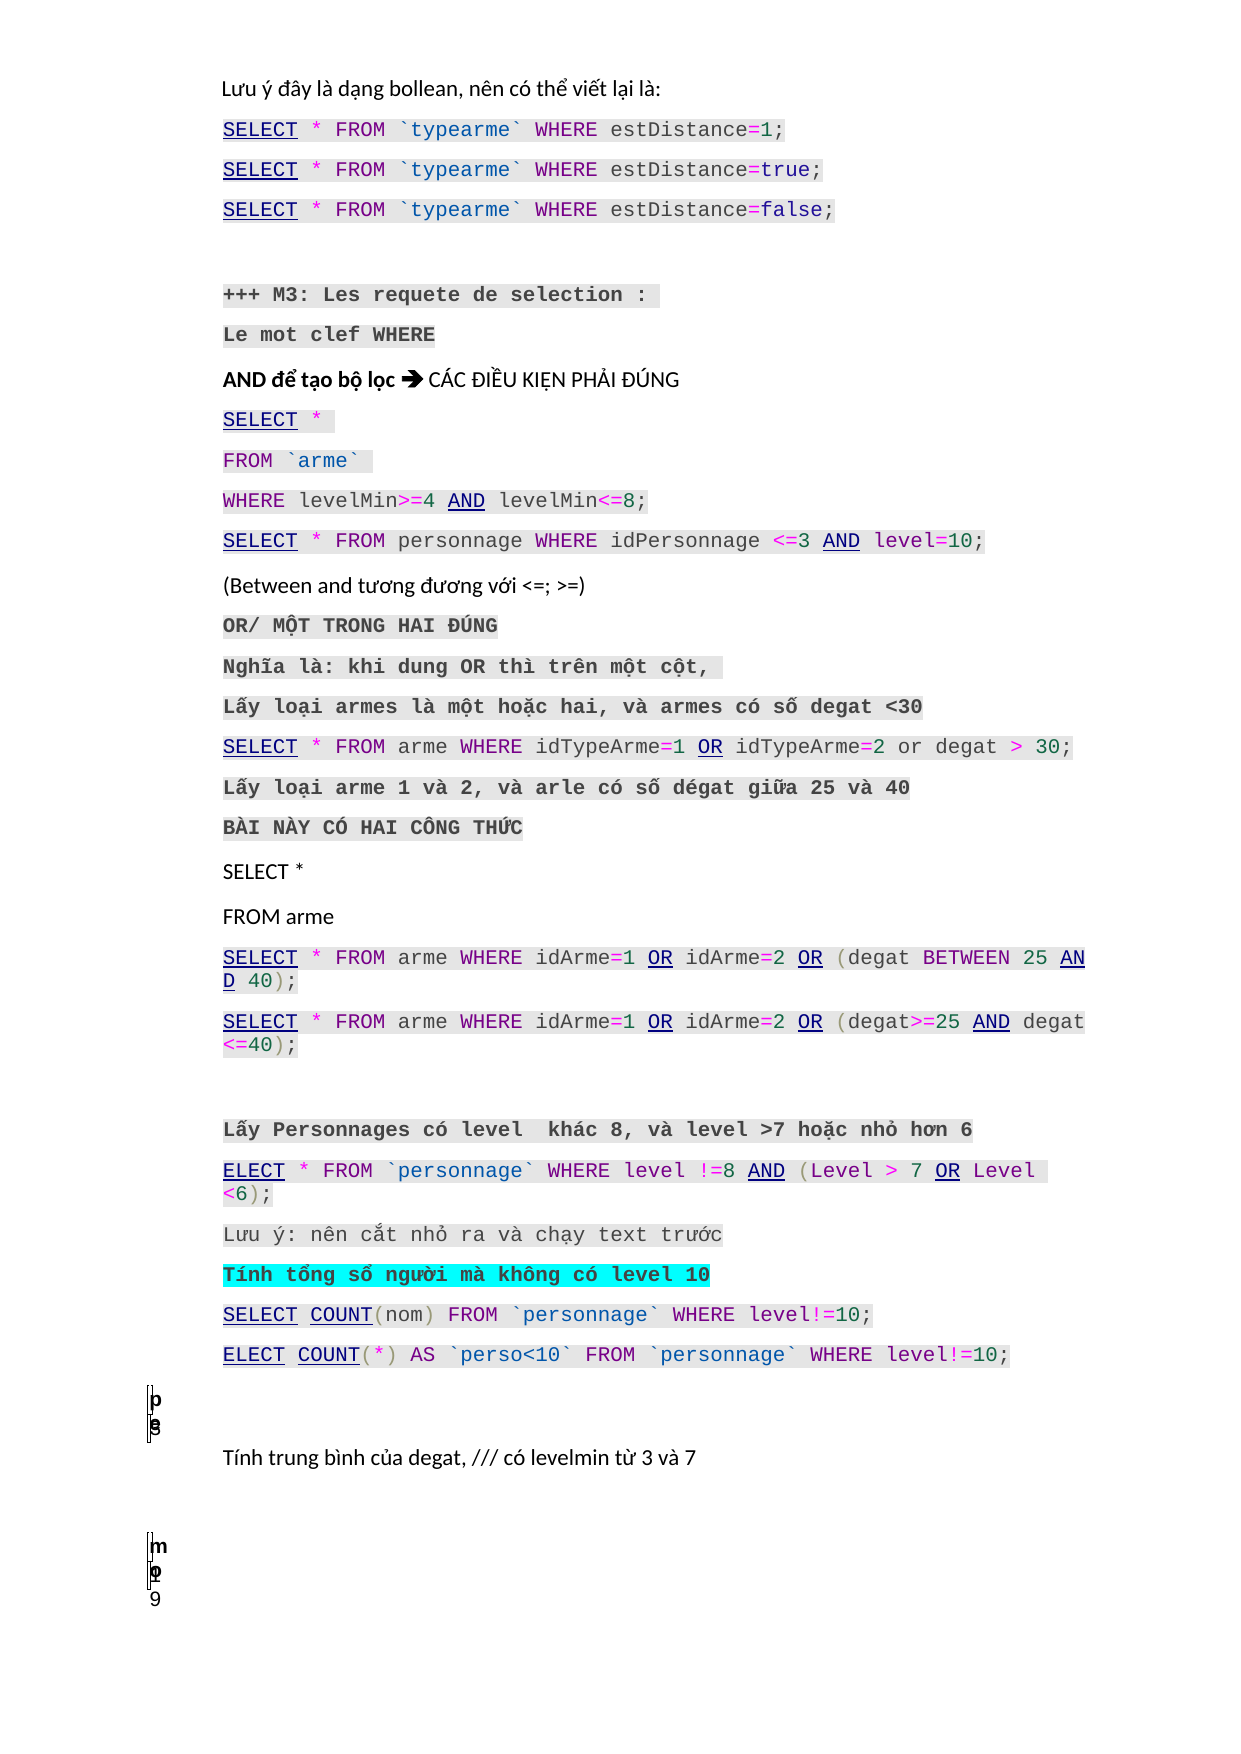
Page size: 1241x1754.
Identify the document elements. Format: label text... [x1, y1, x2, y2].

list WHERE levelMin>=4 AND levelMin<=8; [223, 490, 1093, 514]
list (Between and tương đương với <=; >=) [223, 571, 1093, 599]
list FROM `arme` [223, 450, 1093, 473]
list SELECT * FROM arme WHERE idTypeArme=1 OR idTypeArme=2 or degat > 30; [223, 736, 1093, 760]
list SELECT * FROM arme WHERE idArme=1 OR idArme=2 OR (degat BETWEEN 25 AND 40); [223, 947, 1093, 994]
list Lấy Personnages có level khác 8, và level >7 hoặc nhỏ hơn 6 [223, 1119, 1093, 1143]
list ELECT COUNT(*) AS `perso<10` FROM `personnage` WHERE level!=10; [223, 1344, 1093, 1368]
list Tính trung bình của degat, /// có levelmin từ 3 và 7 [223, 1443, 1093, 1471]
list SELECT * FROM arme WHERE idArme=1 OR idArme=2 OR (degat>=25 AND degat<=40); [223, 1011, 1093, 1058]
text Lưu ý đây là dạng bollean, nên có thể viết lại là: [148, 74, 1093, 102]
list SELECT * [223, 409, 1093, 433]
list Lấy loại arme 1 và 2, và arle có số dégat giữa 25 và 40 [223, 777, 1093, 800]
list Lưu ý: nên cắt nhỏ ra và chạy text trước [223, 1223, 1093, 1247]
list ELECT * FROM `personnage` WHERE level !=8 AND (Level > 7 OR Level <6); [223, 1159, 1093, 1207]
list Tính tổng sổ người mà không có level 10 [223, 1264, 1093, 1287]
list SELECT * FROM `typearme` WHERE estDistance=false; [223, 199, 1093, 223]
list BÀI NÀY CÓ HAI CÔNG THỨC [223, 817, 1093, 841]
list SELECT * FROM `typearme` WHERE estDistance=true; [223, 159, 1093, 182]
list Lấy loại armes là một hoặc hai, và armes có số degat <30 [223, 696, 1093, 720]
list Le mot clef WHERE [223, 324, 1093, 348]
list SELECT * [223, 857, 1093, 885]
list SELECT * FROM `typearme` WHERE estDistance=1; [223, 118, 1093, 142]
list SELECT COUNT(nom) FROM `personnage` WHERE level!=10; [223, 1304, 1093, 1328]
list SELECT * FROM personnage WHERE idPersonnage <=3 AND level=10; [223, 530, 1093, 554]
list Nghĩa là: khi dung OR thì trên một cột, [223, 656, 1093, 679]
list AND để tạo bộ lọc  CÁC ĐIỀU KIỆN PHẢI ĐÚNG [223, 365, 1093, 393]
list FROM arme [223, 902, 1093, 930]
list +++ M3: Les requete de selection : [223, 284, 1093, 308]
list OR/ MỘT TRONG HAI ĐÚNG [223, 615, 1093, 639]
